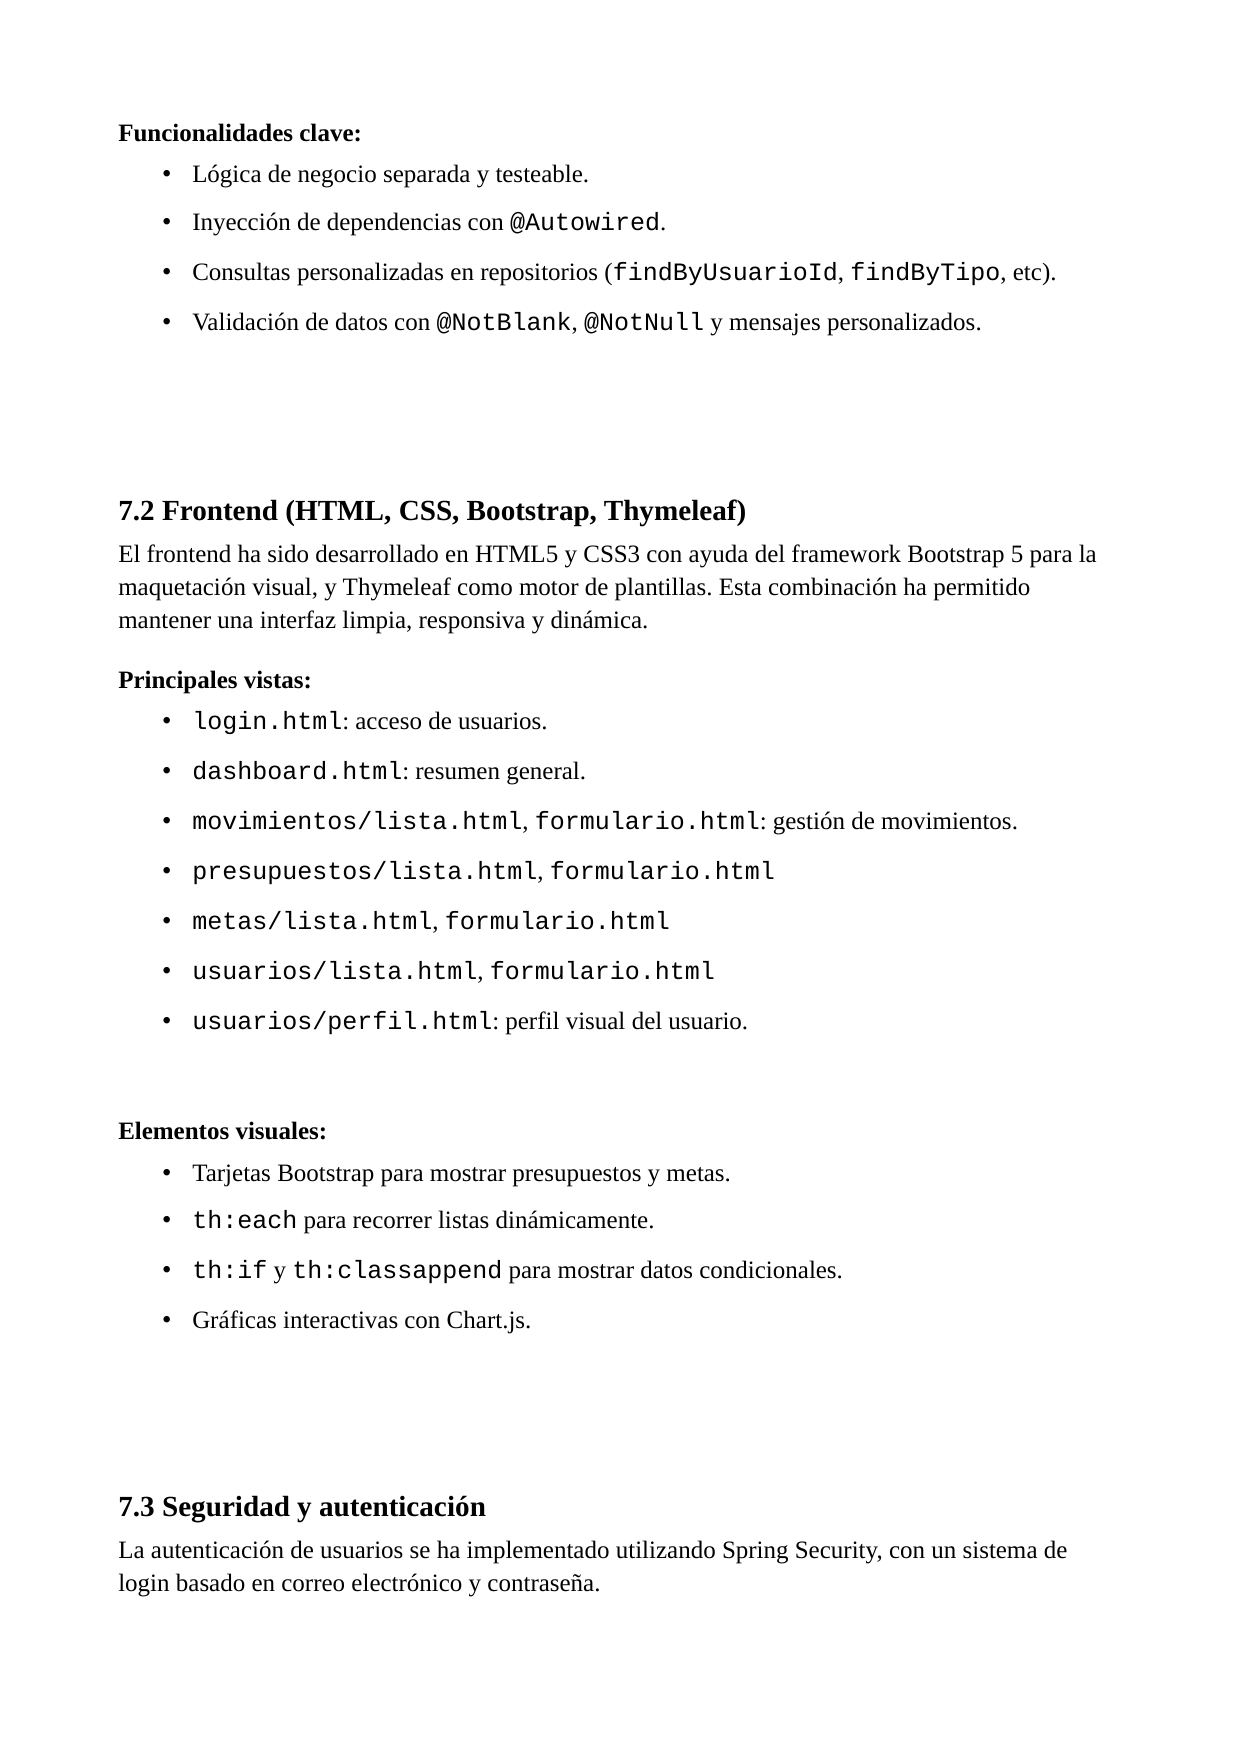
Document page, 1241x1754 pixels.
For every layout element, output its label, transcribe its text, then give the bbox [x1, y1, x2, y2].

list Inyección de dependencias con @Autowired. [162, 207, 1122, 238]
list usuarios/lista.html, formulario.html [162, 956, 1122, 987]
list th:if y th:classappend para mostrar datos condicionales. [162, 1255, 1122, 1286]
subtitle Funcionalidades clave: [118, 118, 1122, 147]
list Consultas personalizadas en repositorios (findByUsuarioId, findByTipo, etc). [162, 257, 1122, 288]
list Gráficas interactivas con Chart.js. [162, 1305, 1122, 1334]
text El frontend ha sido desarrollado en HTML5 y CSS3 con ayuda del framework Bootstrap 5 para la maquetación visual, y Thymeleaf como motor de plantillas. Esta combinación ha permitido mantener una interfaz limpia, responsiva y dinámica. [118, 539, 1122, 634]
list movimientos/lista.html, formulario.html: gestión de movimientos. [162, 806, 1122, 837]
list th:each para recorrer listas dinámicamente. [162, 1205, 1122, 1236]
list presupuestos/lista.html, formulario.html [162, 856, 1122, 887]
list Validación de datos con @NotBlank, @NotNull y mensajes personalizados. [162, 307, 1122, 338]
subtitle 7.2 Frontend (HTML, CSS, Bootstrap, Thymeleaf) [118, 493, 1122, 526]
list metas/lista.html, formulario.html [162, 906, 1122, 937]
list Tarjetas Bootstrap para mostrar presupuestos y metas. [162, 1158, 1122, 1186]
list dashboard.html: resumen general. [162, 756, 1122, 787]
list usuarios/perfil.html: perfil visual del usuario. [162, 1006, 1122, 1037]
subtitle Principales vistas: [118, 665, 1122, 694]
text La autenticación de usuarios se ha implementado utilizando Spring Security, con un sistema de login basado en correo electrónico y contraseña. [118, 1535, 1122, 1596]
list login.html: acceso de usuarios. [162, 706, 1122, 737]
subtitle Elementos visuales: [118, 1116, 1122, 1145]
list Lógica de negocio separada y testeable. [162, 159, 1122, 188]
subtitle 7.3 Seguridad y autenticación [118, 1489, 1122, 1522]
